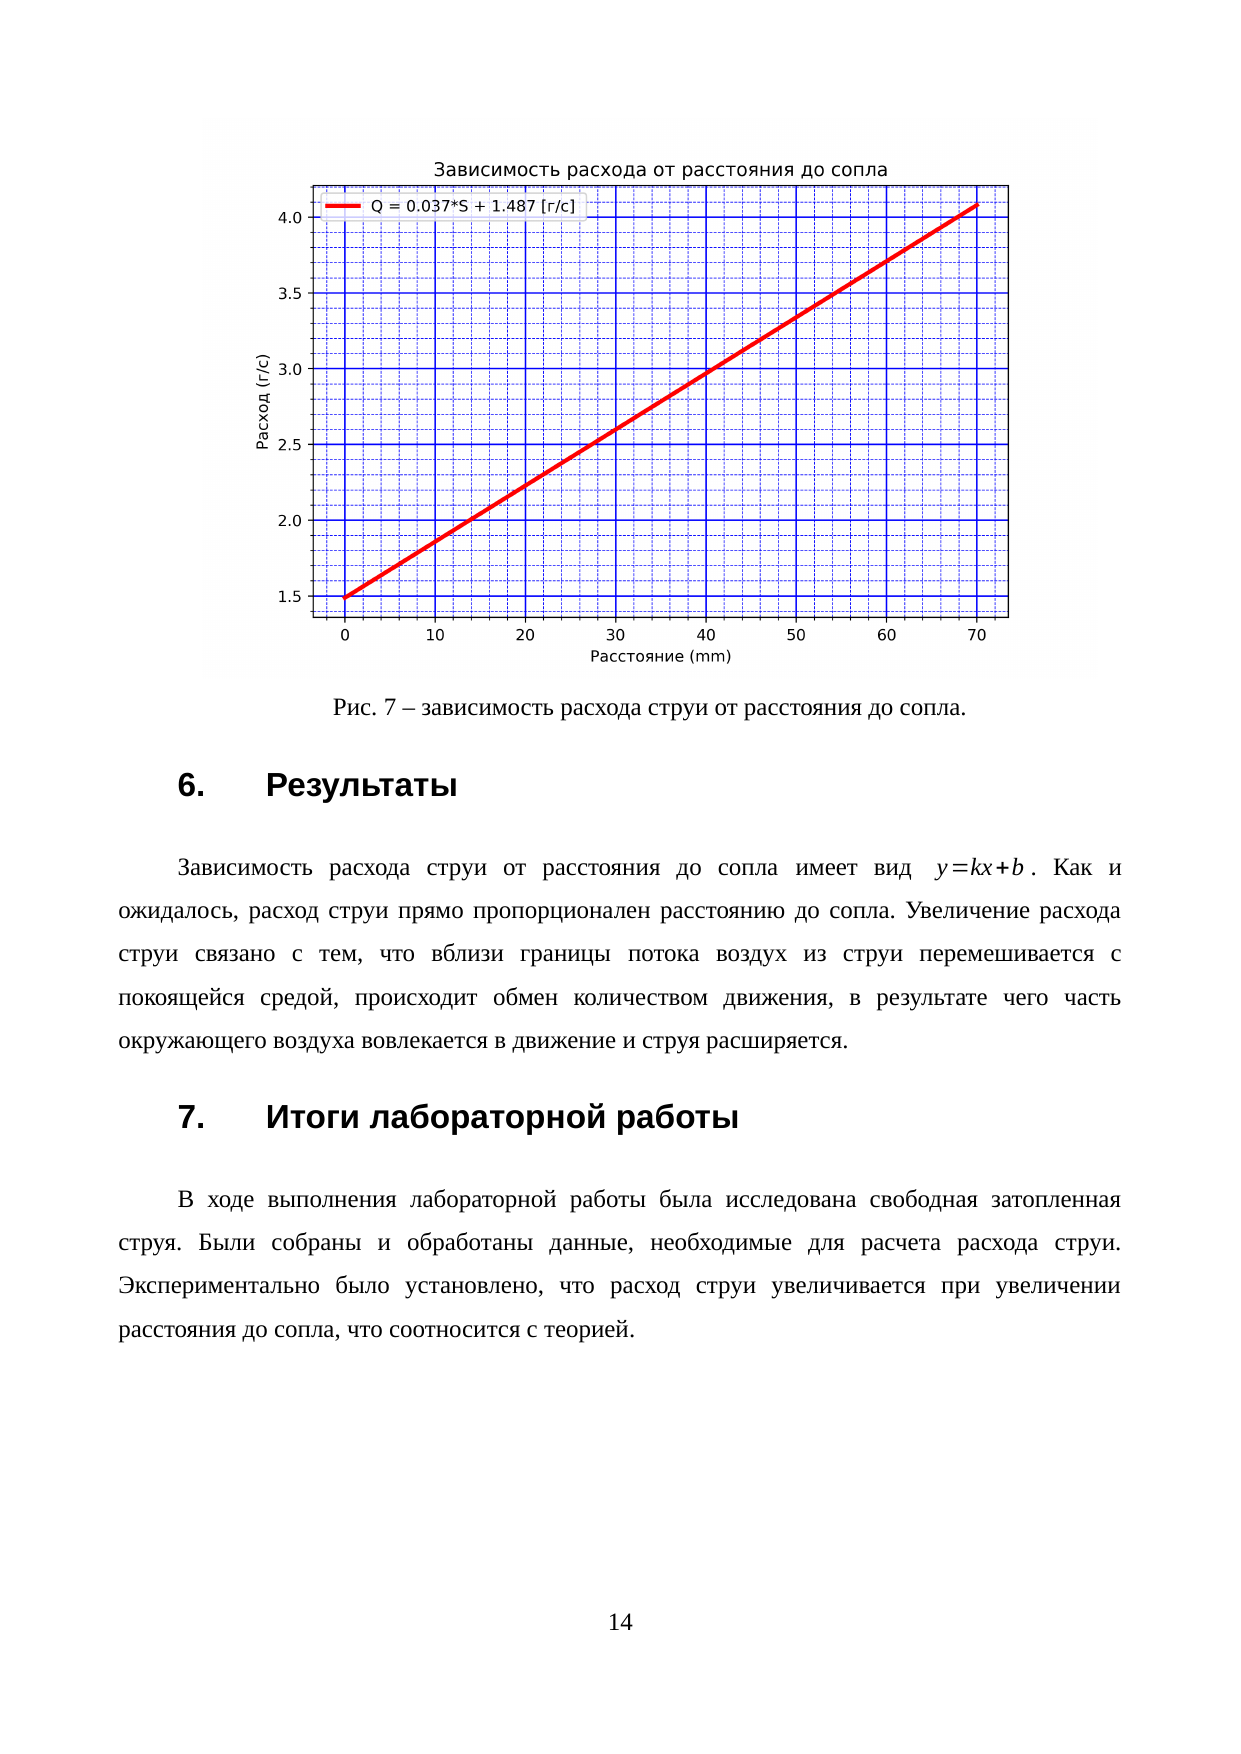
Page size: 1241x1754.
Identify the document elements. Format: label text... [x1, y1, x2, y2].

text В ходе выполнения лабораторной работы была исследована свободная затопленная струя. Были собраны и обработаны данные, необходимые для расчета расхода струи. Экспериментально было установлено, что расход струи увеличивается при увеличении расстояния до сопла, что соотносится с теорией. [118, 1184, 1122, 1342]
subtitle Результаты [118, 765, 1122, 803]
picture [201, 118, 1098, 679]
text Рис. 7 – зависимость расхода струи от расстояния до сопла. [118, 692, 1122, 721]
text Зависимость расхода струи от расстояния до сопла имеет вид . Как и ожидалось, расход струи прямо пропорционален расстоянию до сопла. Увеличение расхода струи связано с тем, что вблизи границы потока воздух из струи перемешивается с покоящейся средой, происходит обмен количеством движения, в результате чего часть окружающего воздуха вовлекается в движение и струя расширяется. [118, 852, 1122, 1053]
subtitle Итоги лабораторной работы [118, 1097, 1122, 1136]
